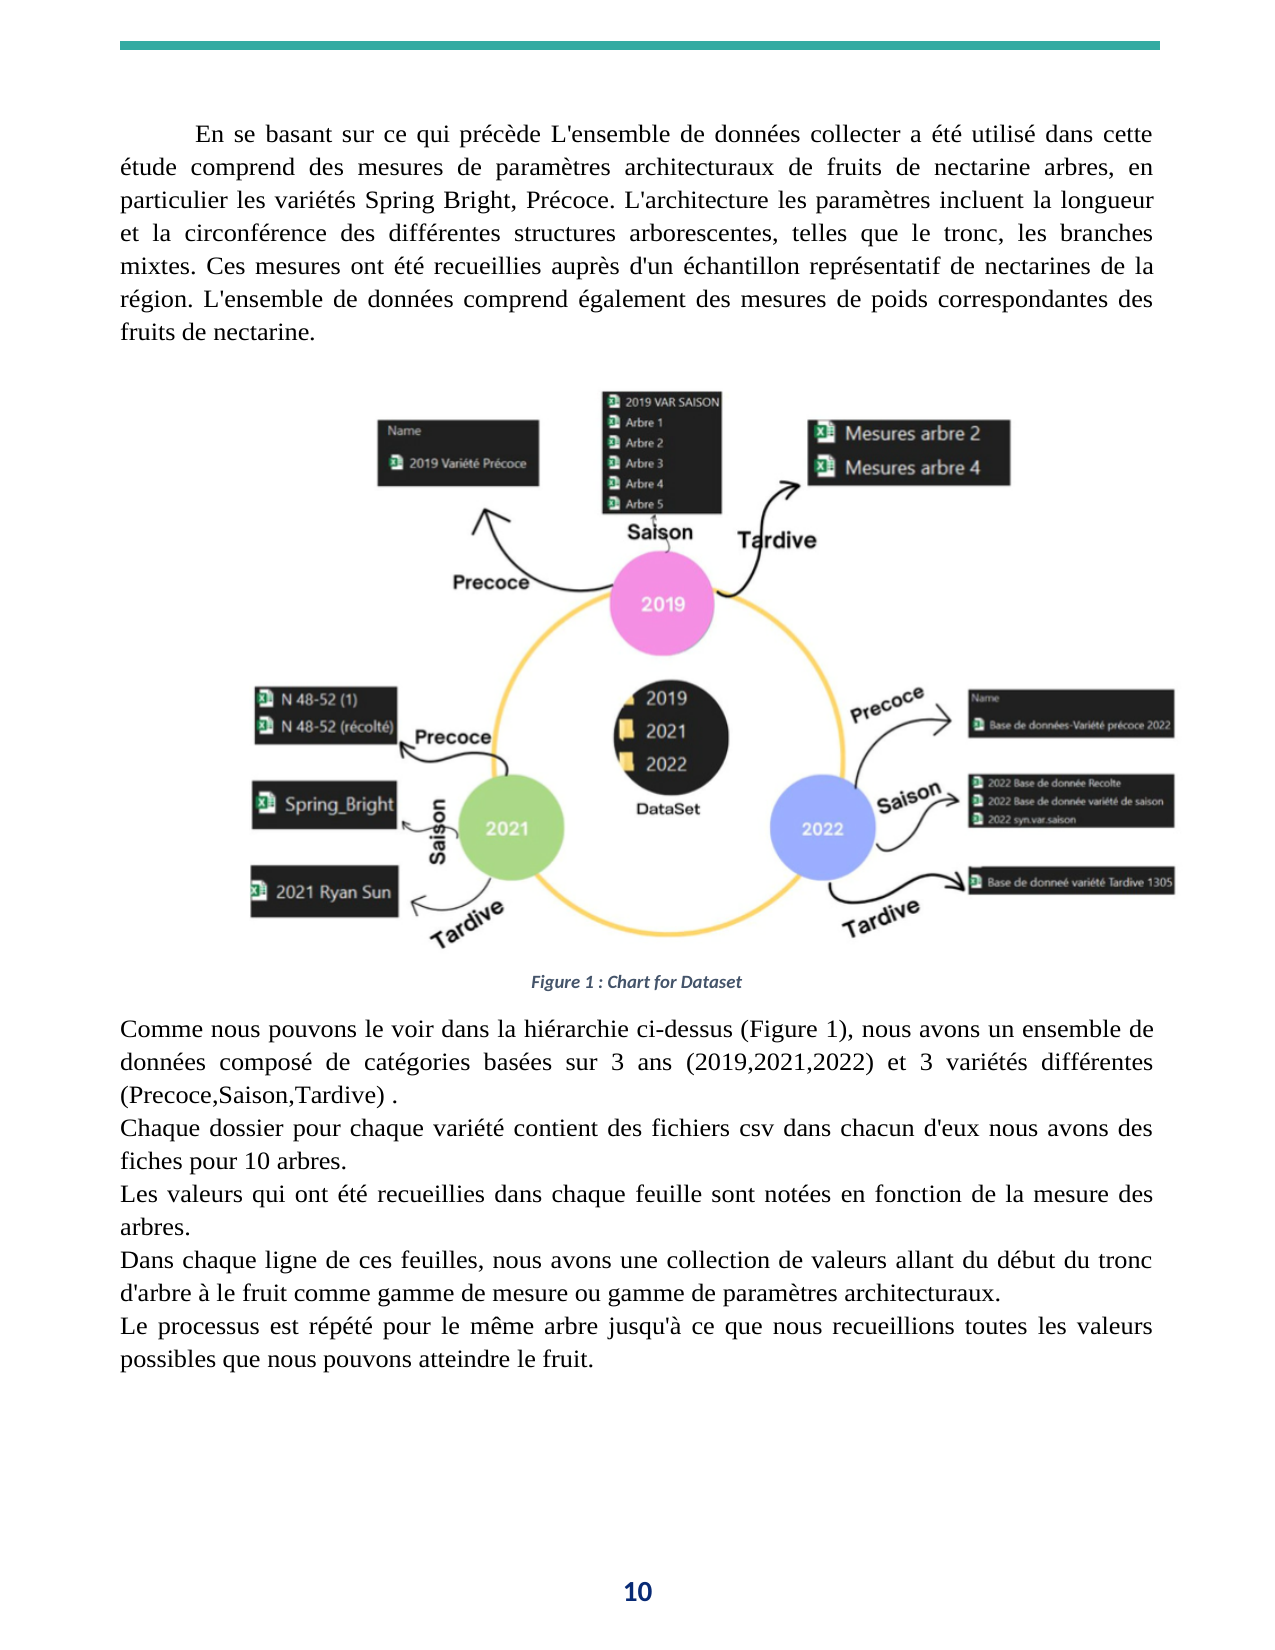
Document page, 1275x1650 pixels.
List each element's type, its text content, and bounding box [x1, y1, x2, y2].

text Comme nous pouvons le voir dans la hiérarchie ci-dessus (Figure 1), nous avons un ensemble de données composé de catégories basées sur 3 ans (2019,2021,2022) et 3 variétés différentes (Precoce,Saison,Tardive) . [120, 1014, 1155, 1109]
text Dans chaque ligne de ces feuilles, nous avons une collection de valeurs allant du début du tronc d'arbre à le fruit comme gamme de mesure ou gamme de paramètres architecturaux. [120, 1245, 1155, 1307]
text Le processus est répété pour le même arbre jusqu'à ce que nous recueillions toutes les valeurs possibles que nous pouvons atteindre le fruit. [120, 1311, 1155, 1373]
text Les valeurs qui ont été recueillies dans chaque feuille sont notées en fonction de la mesure des arbres. [120, 1179, 1155, 1241]
text En se basant sur ce qui précède L'ensemble de données collecter a été utilisé dans cette étude comprend des mesures de paramètres architecturaux de fruits de nectarine arbres, en particulier les variétés Spring Bright, Précoce. L'architecture les paramètres incluent la longueur et la circonférence des différentes structures arborescentes, telles que le tronc, les branches mixtes. Ces mesures ont été recueillies auprès d'un échantillon représentatif de nectarines de la région. L'ensemble de données comprend également des mesures de poids correspondantes des fruits de nectarine. [120, 119, 1155, 346]
text Figure 1 : Chart for Dataset [120, 971, 1155, 993]
text Chaque dossier pour chaque variété contient des fichiers csv dans chacun d'eux nous avons des fiches pour 10 arbres. [120, 1113, 1155, 1175]
